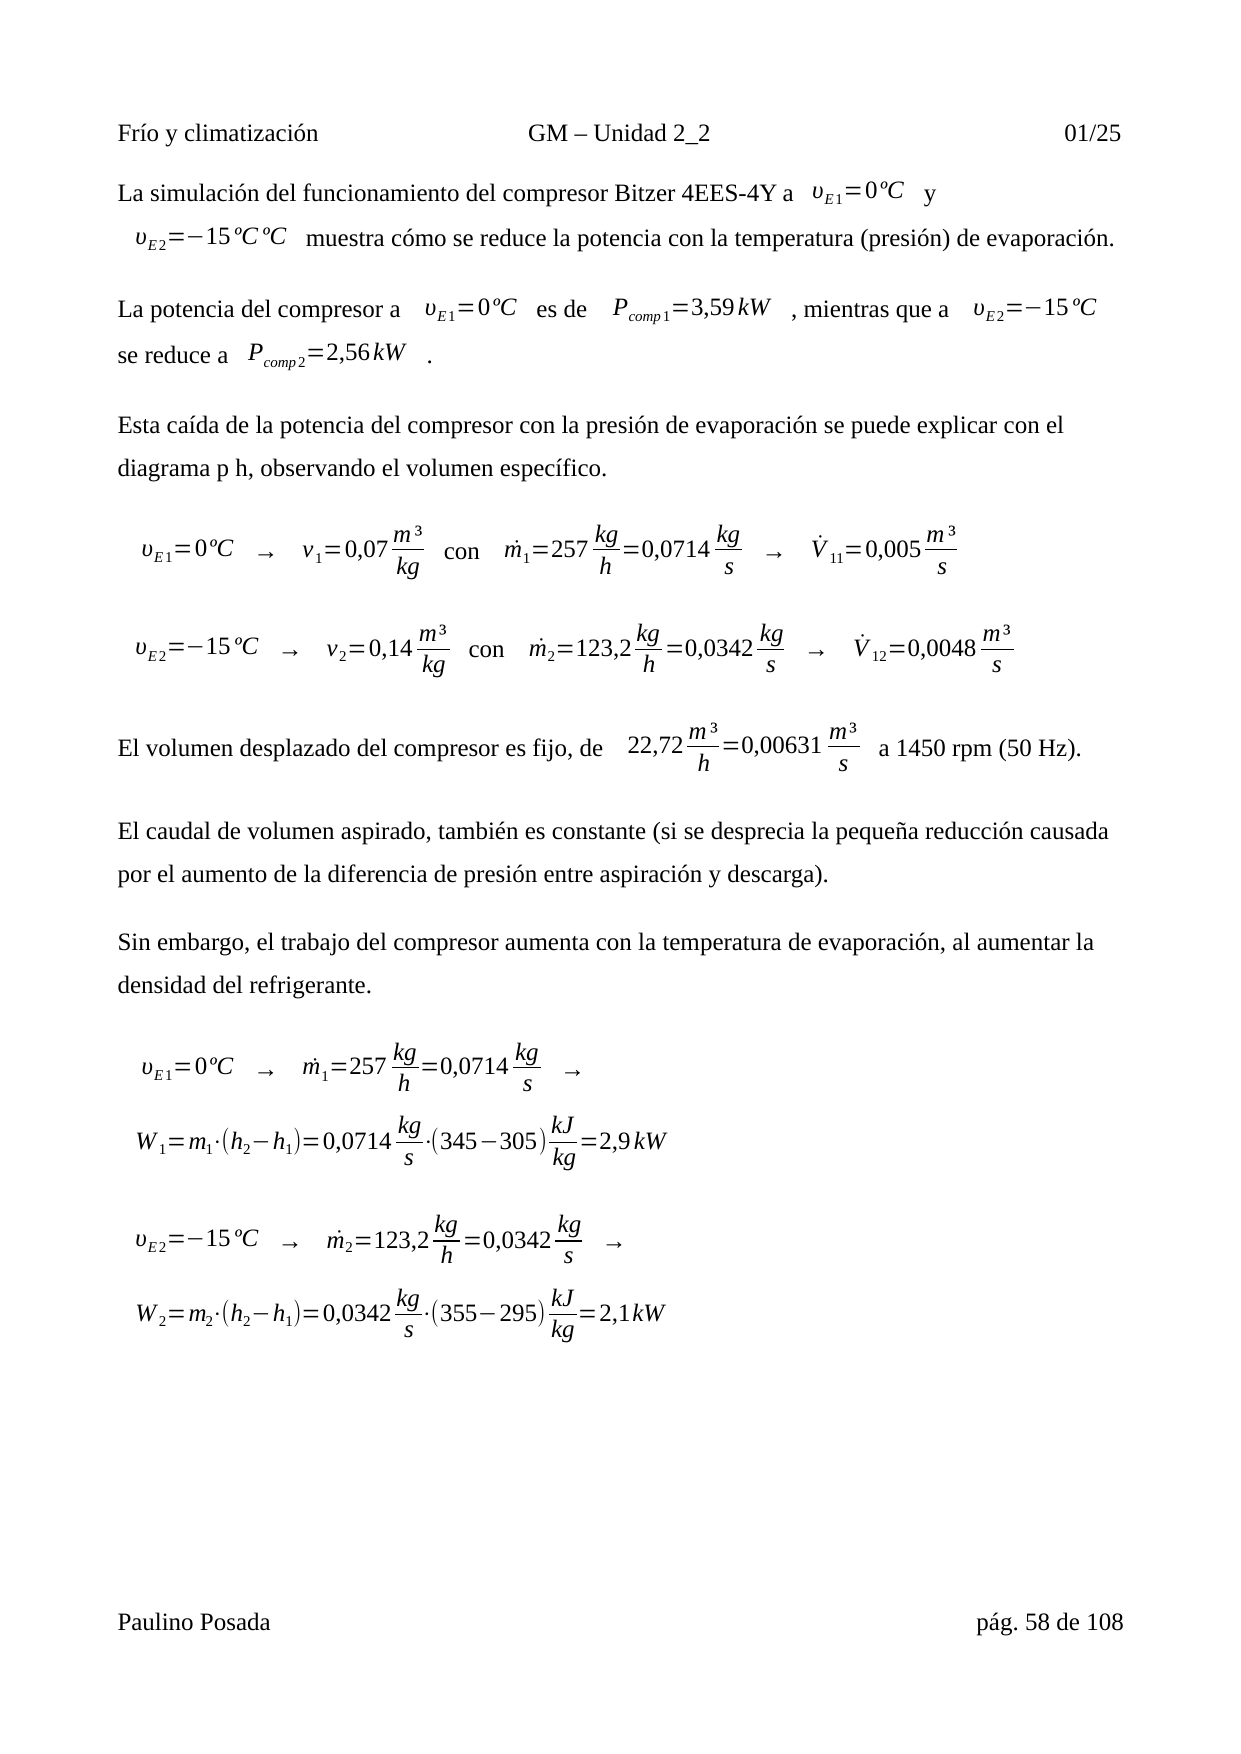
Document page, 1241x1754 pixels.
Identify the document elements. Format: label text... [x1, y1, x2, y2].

text → con → [117, 521, 1123, 580]
text El caudal de volumen aspirado, también es constante (si se desprecia la pequeña reducción causada por el aumento de la diferencia de presión entre aspiración y descarga). [117, 816, 1123, 888]
text → → [117, 1039, 1123, 1171]
text El volumen desplazado del compresor es fijo, de a 1450 rpm (50 Hz). [117, 718, 1123, 777]
text Sin embargo, el trabajo del compresor aumenta con la temperatura de evaporación, al aumentar la densidad del refrigerante. [117, 927, 1123, 999]
text → → [117, 1211, 1123, 1343]
text → con → [117, 619, 1123, 678]
text Esta caída de la potencia del compresor con la presión de evaporación se puede explicar con el diagrama p h, observando el volumen específico. [117, 410, 1123, 482]
text La potencia del compresor a es de , mientras que a se reduce a. [117, 293, 1123, 370]
text La simulación del funcionamiento del compresor Bitzer 4EES-4Y aymuestra cómo se reduce la potencia con la temperatura (presión) de evaporación. [117, 176, 1123, 254]
